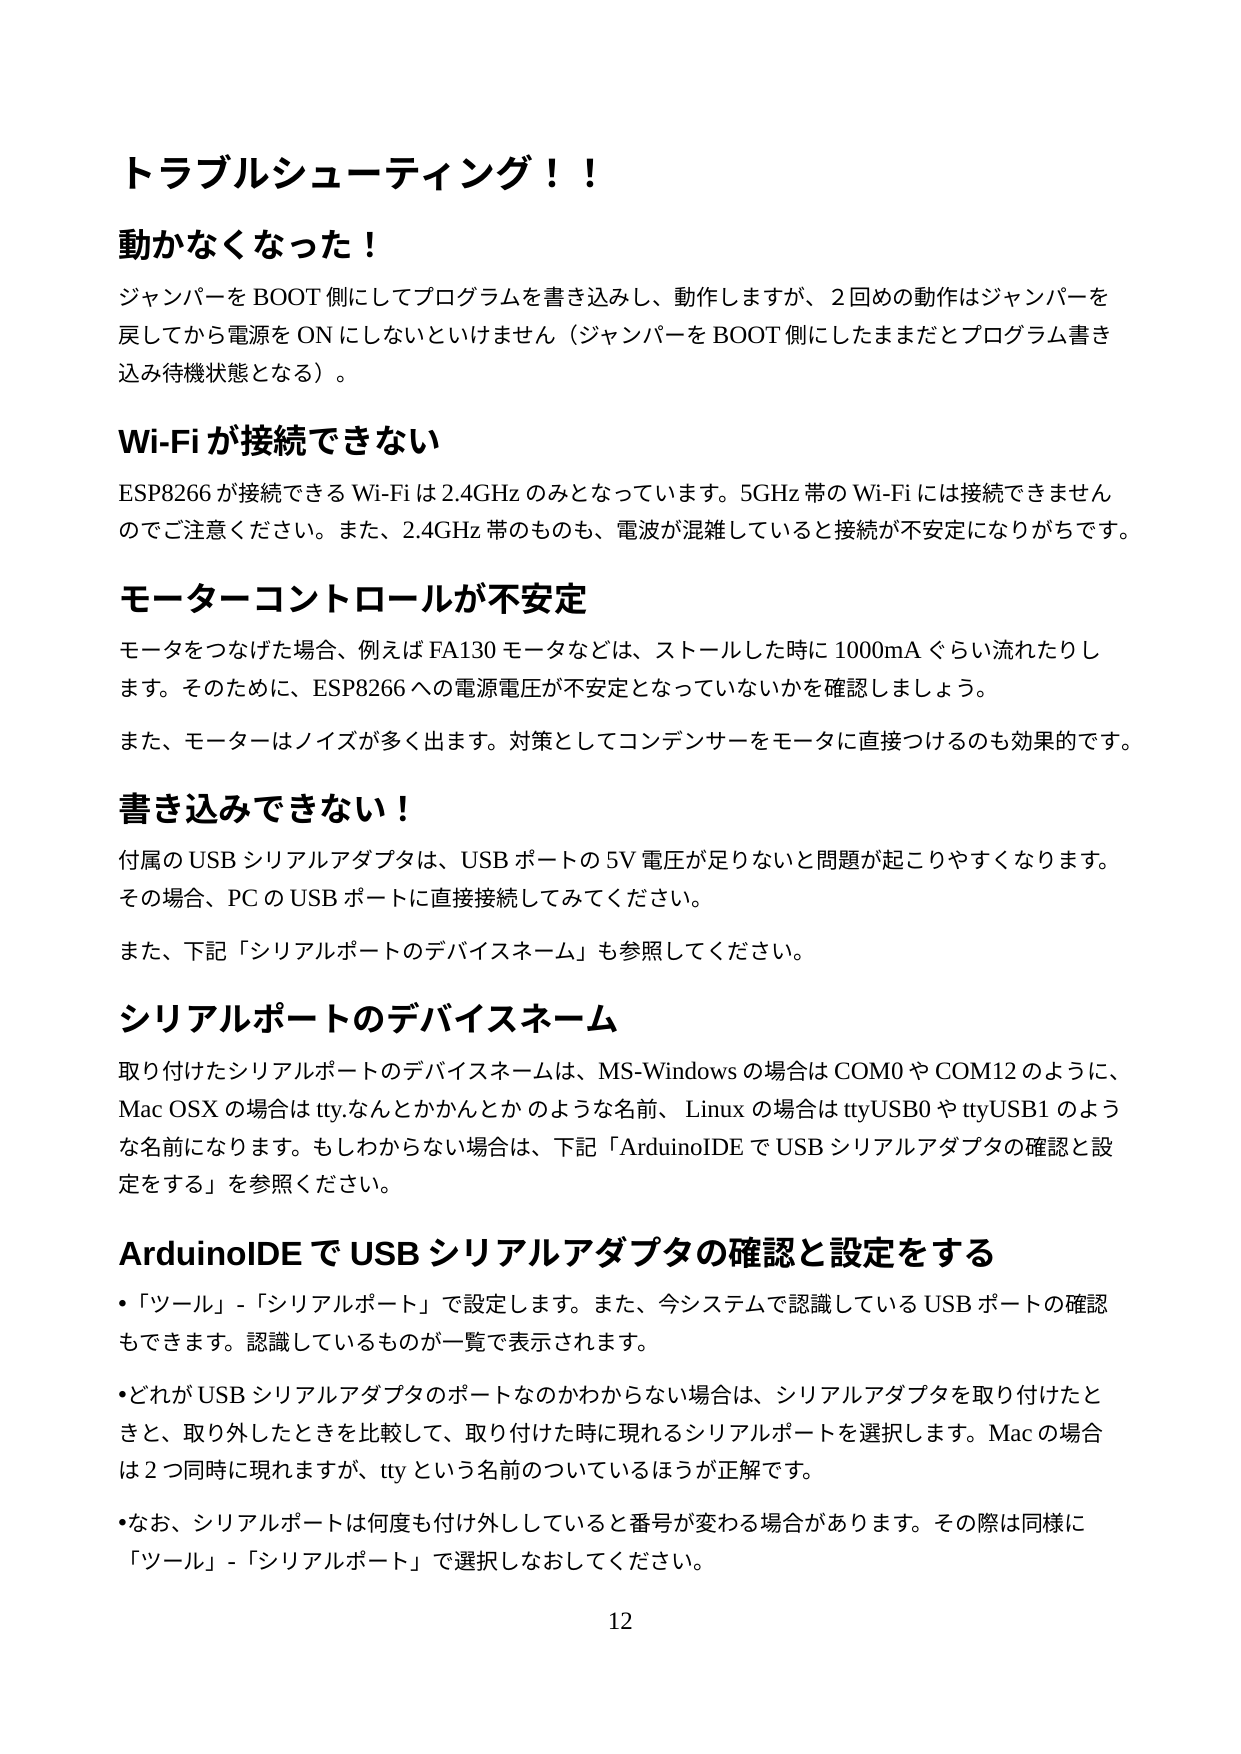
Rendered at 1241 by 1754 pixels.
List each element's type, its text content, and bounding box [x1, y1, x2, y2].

text また、下記「シリアルポートのデバイスネーム」も参照してください。 [118, 934, 1122, 966]
subtitle 書き込みできない！ [118, 782, 1122, 831]
subtitle シリアルポートのデバイスネーム [118, 993, 1122, 1041]
subtitle 動かなくなった！ [118, 219, 1122, 267]
text ジャンパーをBOOT側にしてプログラムを書き込みし、動作しますが、２回めの動作はジャンパーを戻してから電源をONにしないといけません（ジャンパーをBOOT側にしたままだとプログラム書き込み待機状態となる）。 [118, 280, 1122, 387]
text 付属のUSBシリアルアダプタは、USBポートの5V電圧が足りないと問題が起こりやすくなります。その場合、PCのUSBポートに直接接続してみてください。 [118, 843, 1122, 913]
subtitle Wi-Fiが接続できない [118, 414, 1122, 463]
subtitle モーターコントロールが不安定 [118, 572, 1122, 621]
text 取り付けたシリアルポートのデバイスネームは、MS-Windowsの場合はCOM0やCOM12のように、Mac OSXの場合は tty.なんとかかんとか のような名前、 Linux の場合は ttyUSB0やttyUSB1 のような名前になります。もしわからない場合は、下記「ArduinoIDEでUSBシリアルアダプタの確認と設定をする」を参照ください。 [118, 1054, 1122, 1199]
text モータをつなげた場合、例えばFA130モータなどは、ストールした時に1000mAぐらい流れたりします。そのために、ESP8266への電源電圧が不安定となっていないかを確認しましょう。 [118, 633, 1122, 703]
list なお、シリアルポートは何度も付け外ししていると番号が変わる場合があります。その際は同様に「ツール」-「シリアルポート」で選択しなおしてください。 [118, 1506, 1122, 1576]
subtitle トラブルシューティング！！ [118, 143, 1122, 198]
list どれがUSBシリアルアダプタのポートなのかわからない場合は、シリアルアダプタを取り付けたときと、取り外したときを比較して、取り付けた時に現れるシリアルポートを選択します。Macの場合は2つ同時に現れますが、ttyという名前のついているほうが正解です。 [118, 1378, 1122, 1485]
list 「ツール」-「シリアルポート」で設定します。また、今システムで認識しているUSBポートの確認もできます。認識しているものが一覧で表示されます。 [118, 1287, 1122, 1357]
subtitle ArduinoIDEでUSBシリアルアダプタの確認と設定をする [118, 1226, 1122, 1275]
text また、モーターはノイズが多く出ます。対策としてコンデンサーをモータに直接つけるのも効果的です。 [118, 724, 1122, 755]
text ESP8266が接続できるWi-Fiは2.4GHzのみとなっています。5GHz帯のWi-Fiには接続できませんのでご注意ください。また、2.4GHz帯のものも、電波が混雑していると接続が不安定になりがちです。 [118, 476, 1122, 545]
